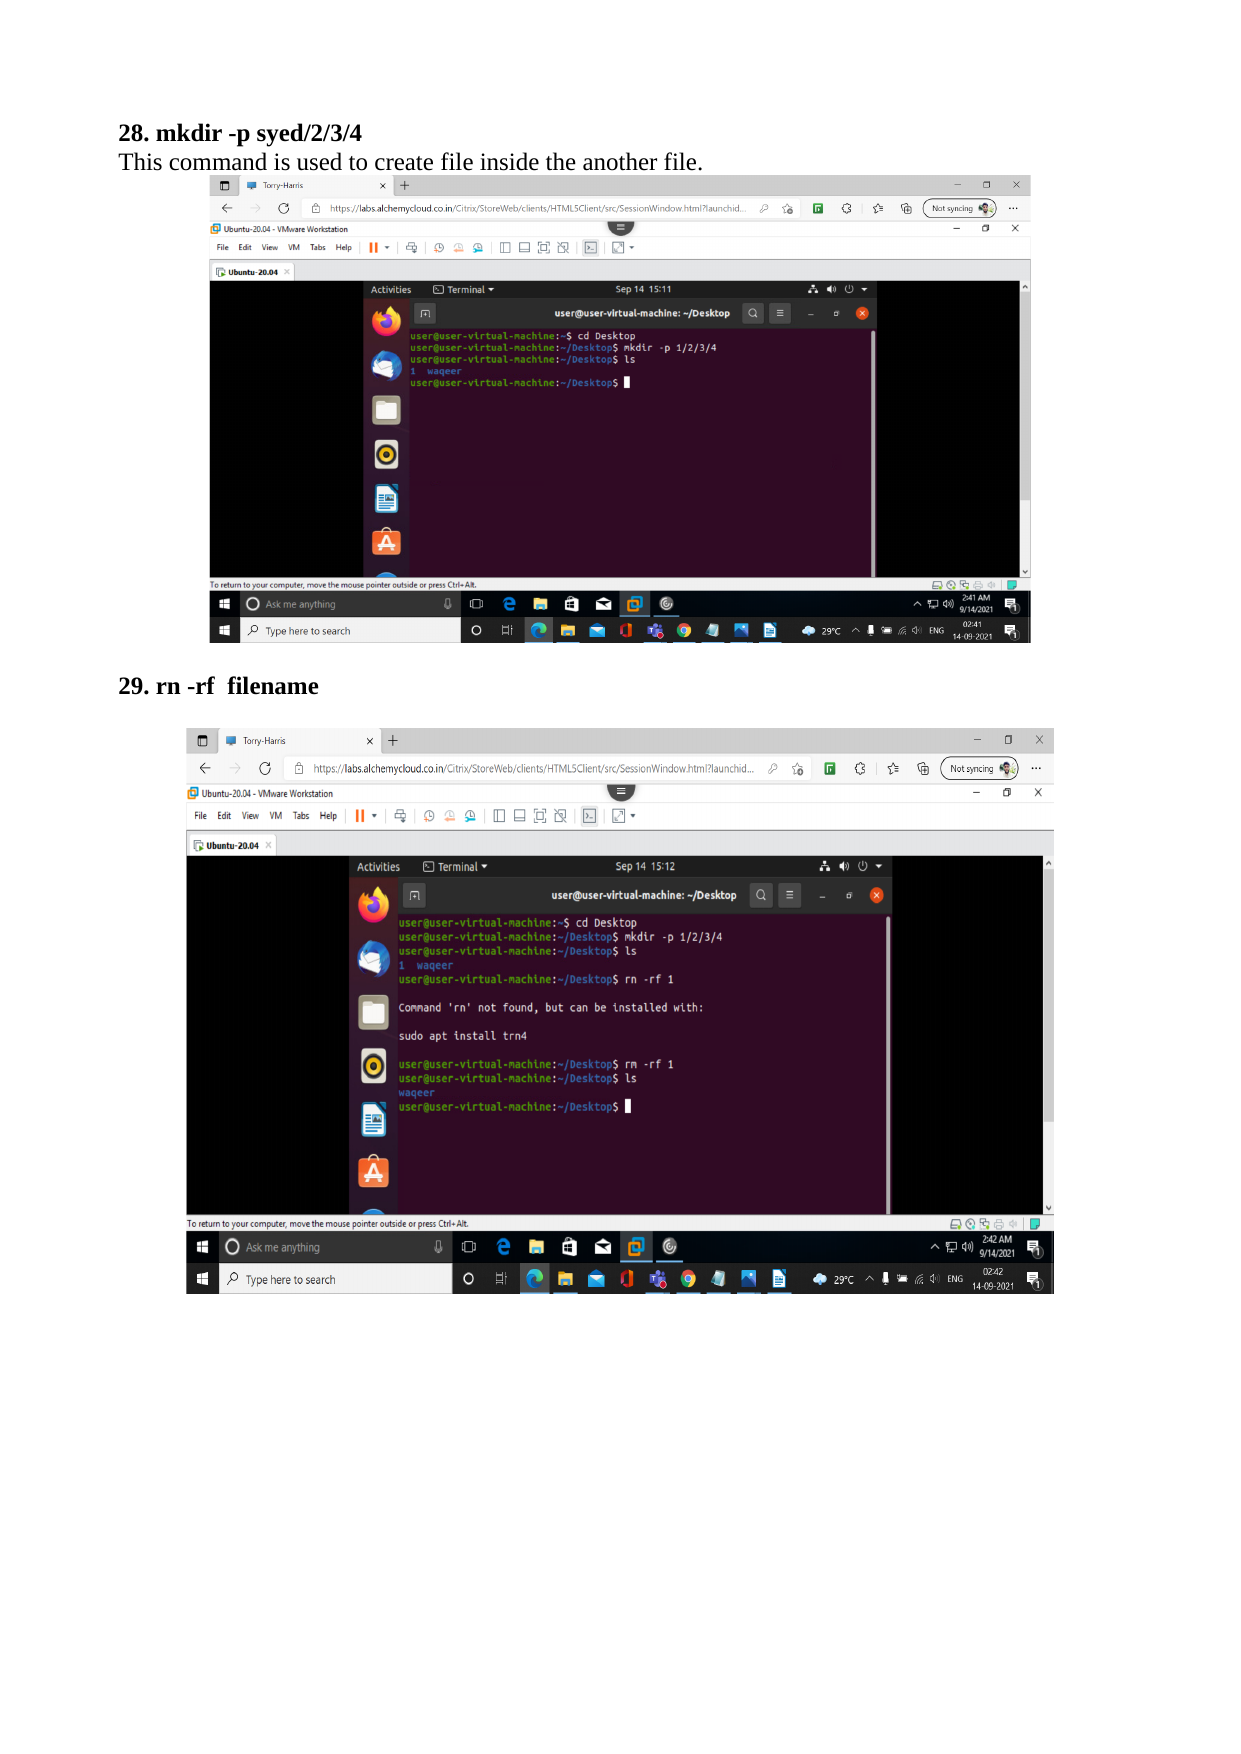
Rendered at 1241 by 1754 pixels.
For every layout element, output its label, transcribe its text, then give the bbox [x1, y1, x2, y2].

text 29. rn -rf filename [118, 671, 1122, 700]
picture [209, 175, 1031, 643]
text 28. mkdir -p syed/2/3/4 [118, 118, 1122, 147]
text This command is used to create file inside the another file. [118, 147, 1122, 176]
picture [186, 728, 1054, 1294]
